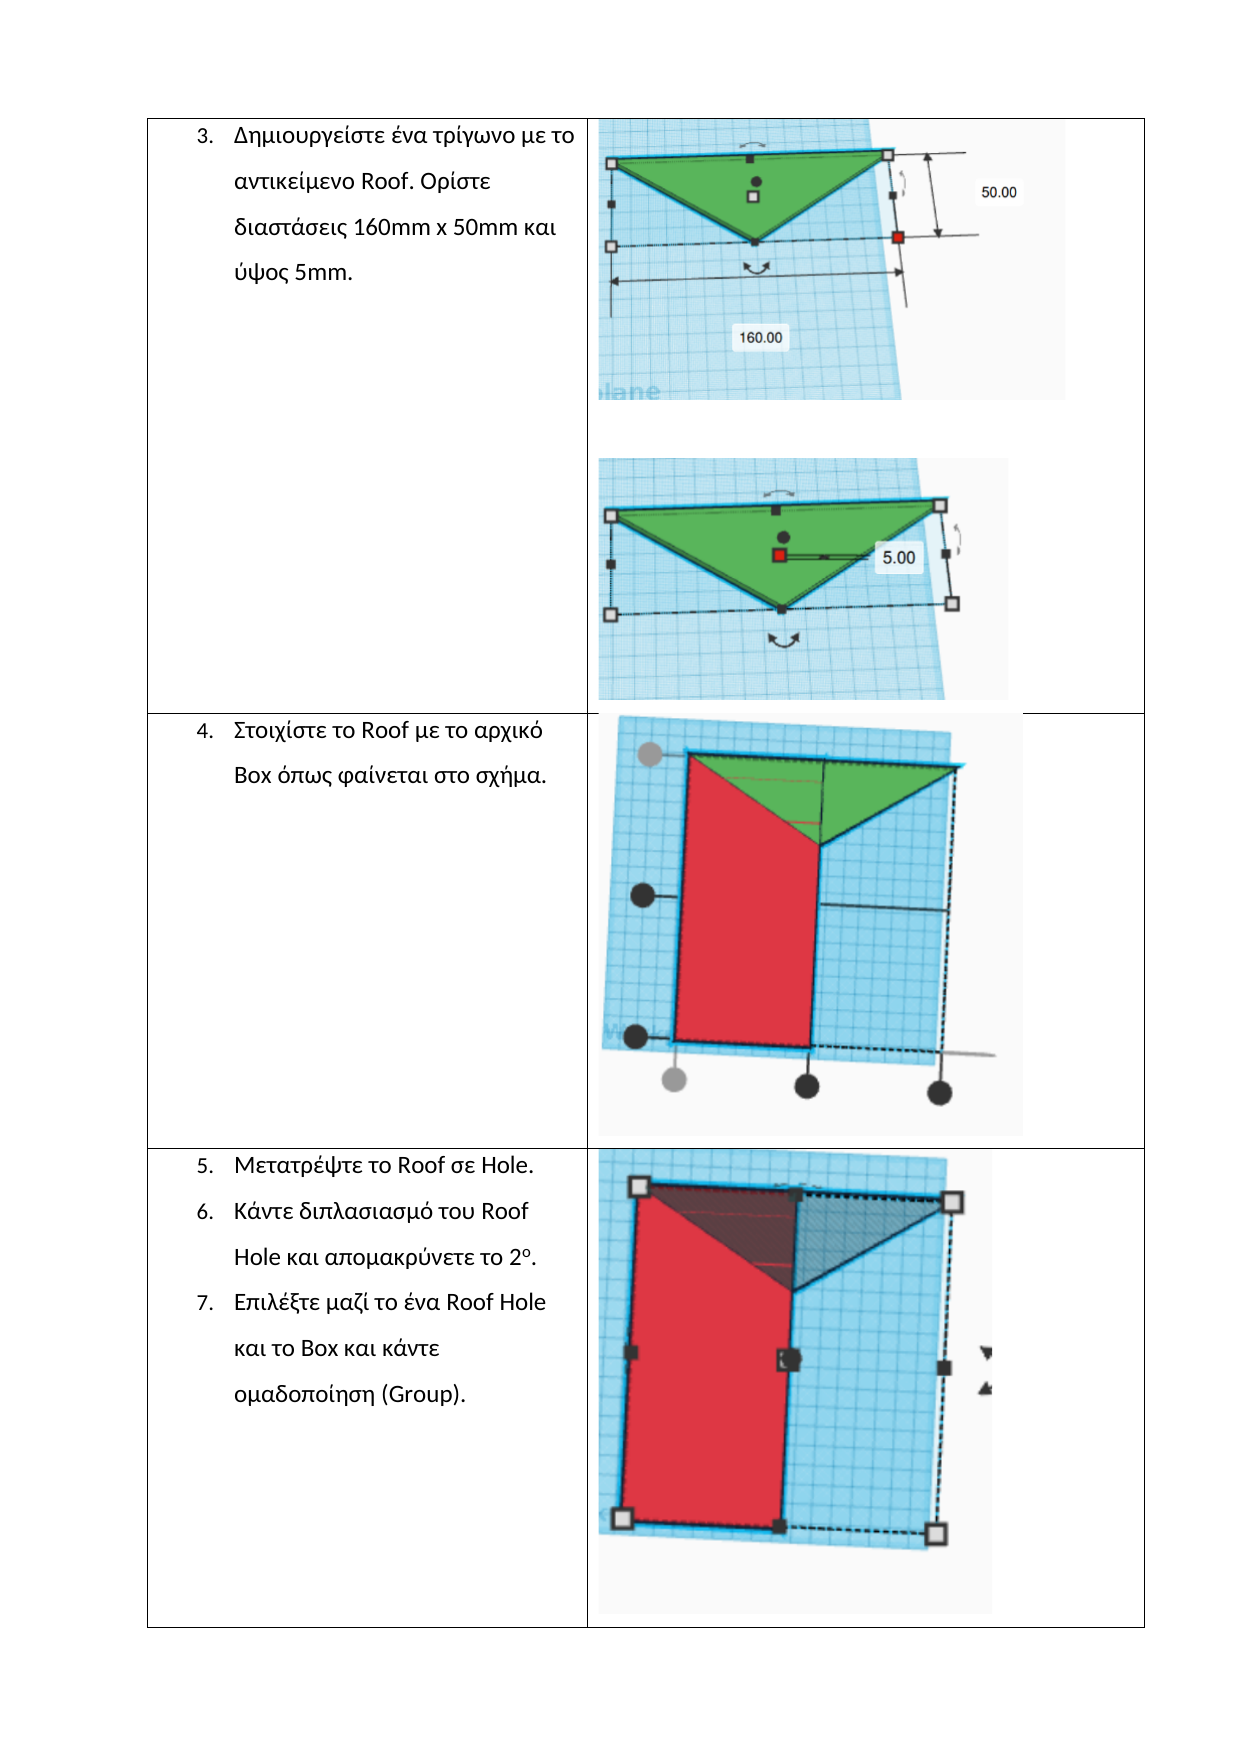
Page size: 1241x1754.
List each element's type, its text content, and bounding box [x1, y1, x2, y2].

table_cell [588, 119, 1144, 713]
table_cell Στοιχίστε το Roof με το αρχικό Box όπως φαίνεται στο σχήμα. [148, 714, 587, 1148]
table_cell Μετατρέψτε το Roof σε Hole. Κάντε διπλασιασμό του Roof Hole και απομακρύνετε το 2ο. Επιλέξτε μαζί το ένα Roof Hole και το Box και κάντε ομαδοποίηση (Group). [148, 1149, 587, 1627]
table_cell [588, 714, 1144, 1148]
table_cell Δημιουργείστε ένα τρίγωνο με το αντικείμενο Roof. Ορίστε διαστάσεις 160mm x 50mm και ύψος 5mm. [148, 119, 587, 713]
table_cell [588, 1149, 1144, 1627]
